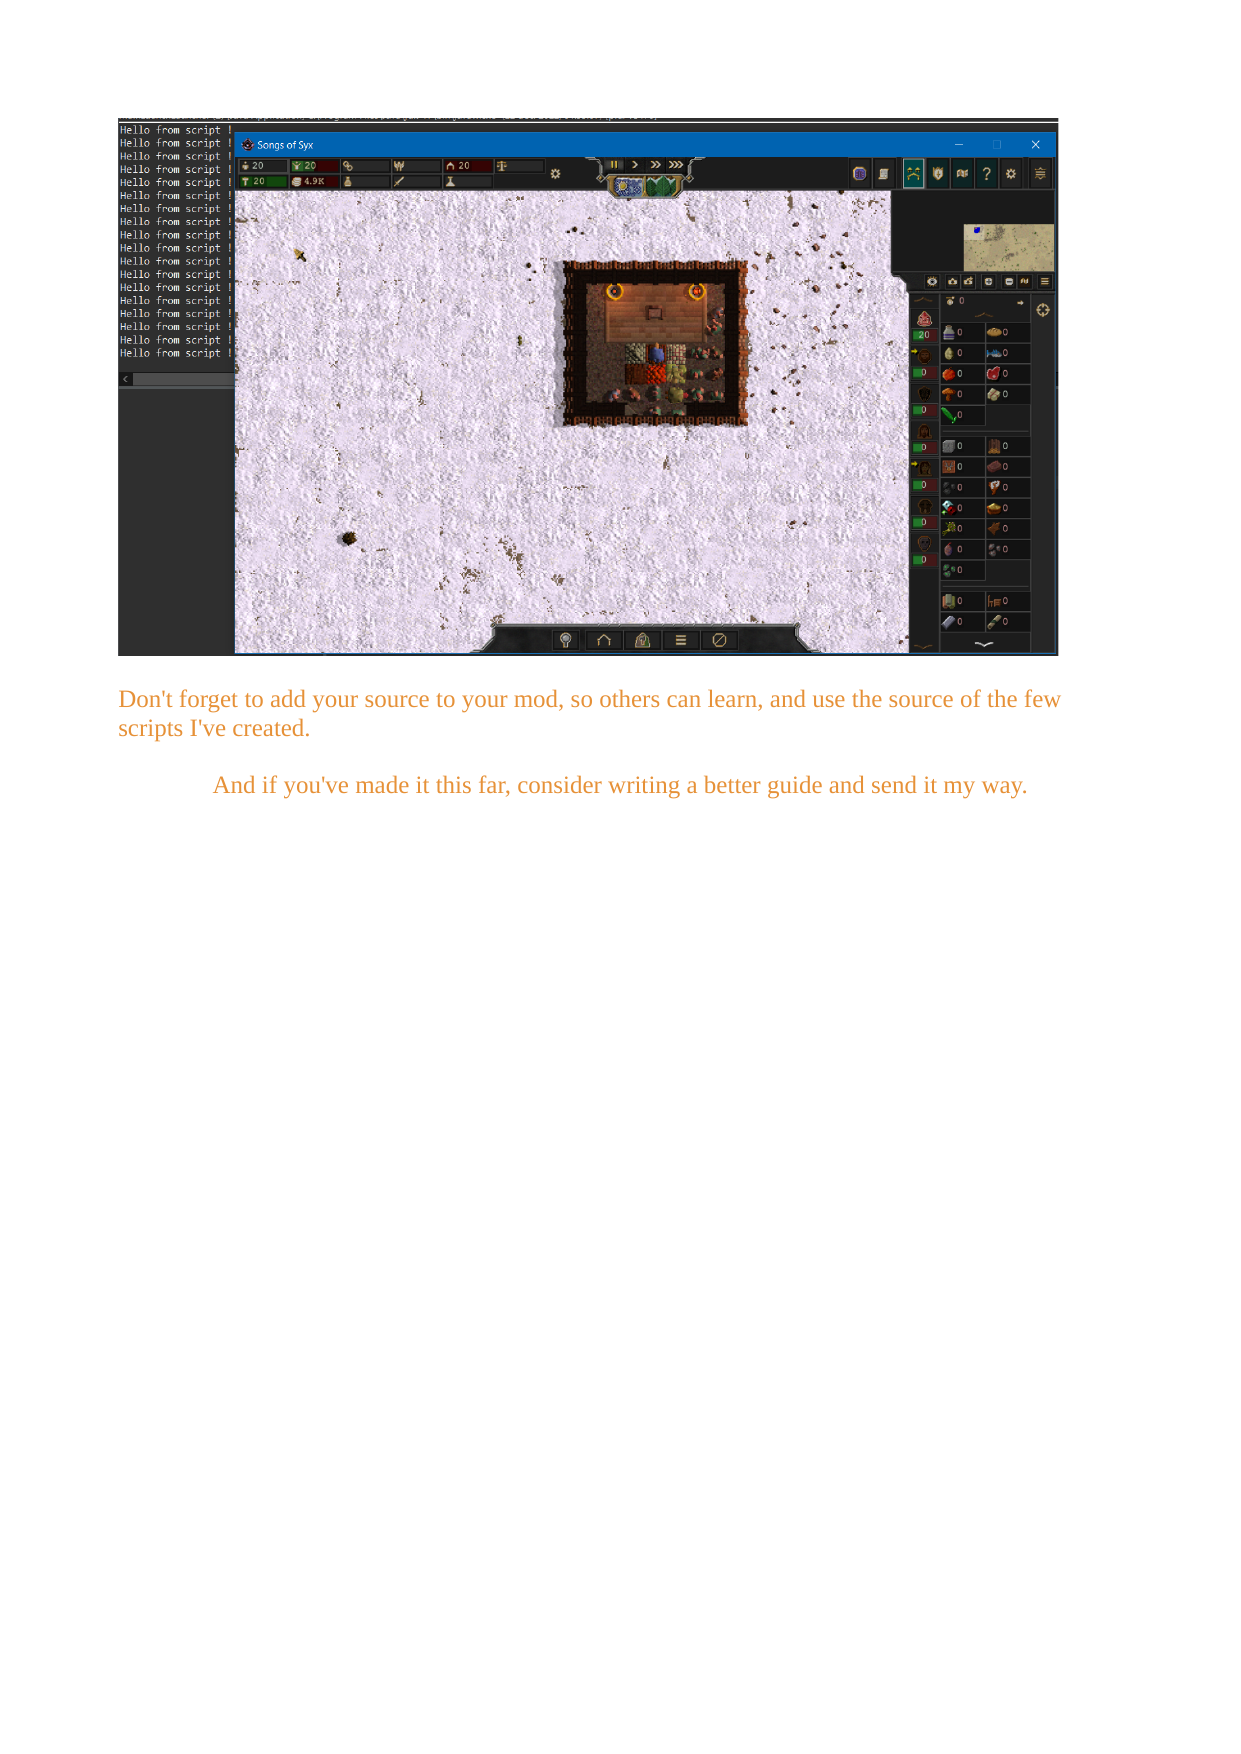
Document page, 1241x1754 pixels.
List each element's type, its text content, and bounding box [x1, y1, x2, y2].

picture [118, 118, 1059, 656]
text Don't forget to add your source to your mod, so others can learn, and use the source of the few scripts I've created. [118, 684, 1122, 742]
text And if you've made it this far, consider writing a better guide and send it my way. [118, 771, 1122, 799]
